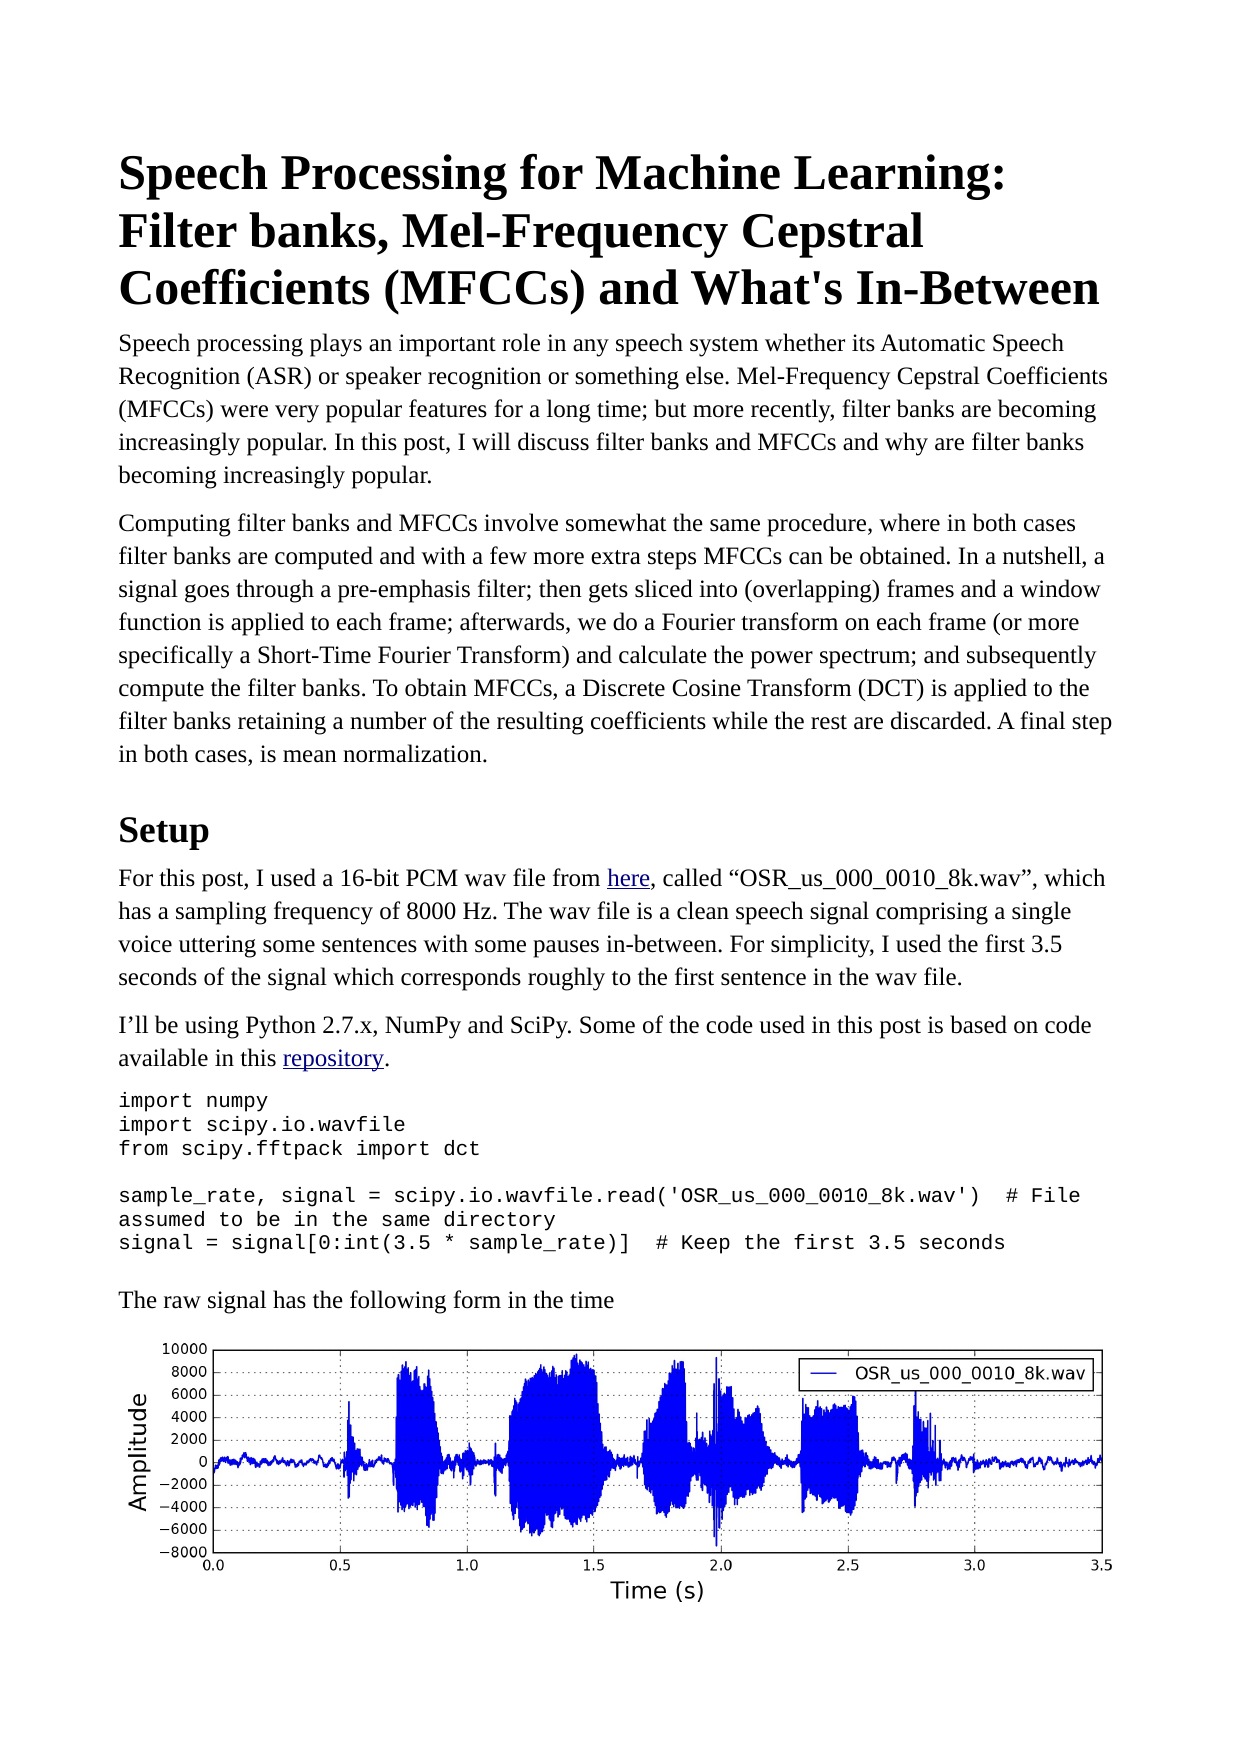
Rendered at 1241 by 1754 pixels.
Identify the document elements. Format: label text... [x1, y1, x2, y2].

text import scipy.io.wavfile [118, 1114, 1122, 1138]
text I’ll be using Python 2.7.x, NumPy and SciPy. Some of the code used in this post is based on code available in this repository. [118, 1010, 1122, 1071]
text import numpy [118, 1090, 1122, 1114]
text from scipy.fftpack import dct [118, 1138, 1122, 1161]
text signal = signal[0:int(3.5 * sample_rate)] # Keep the first 3.5 seconds [118, 1232, 1122, 1256]
text For this post, I used a 16-bit PCM wav file from here, called “OSR_us_000_0010_8k.wav”, which has a sampling frequency of 8000 Hz. The wav file is a clean speech signal comprising a single voice uttering some sentences with some pauses in-between. For simplicity, I used the first 3.5 seconds of the signal which corresponds roughly to the first sentence in the wav file. [118, 863, 1122, 991]
text Computing filter banks and MFCCs involve somewhat the same procedure, where in both cases filter banks are computed and with a few more extra steps MFCCs can be obtained. In a nutshell, a signal goes through a pre-emphasis filter; then gets sliced into (overlapping) frames and a window function is applied to each frame; afterwards, we do a Fourier transform on each frame (or more specifically a Short-Time Fourier Transform) and calculate the power spectrum; and subsequently compute the filter banks. To obtain MFCCs, a Discrete Cosine Transform (DCT) is applied to the filter banks retaining a number of the resulting coefficients while the rest are discarded. A final step in both cases, is mean normalization. [118, 508, 1122, 768]
subtitle Setup [118, 807, 1122, 851]
text Speech processing plays an important role in any speech system whether its Automatic Speech Recognition (ASR) or speaker recognition or something else. Mel-Frequency Cepstral Coefficients (MFCCs) were very popular features for a long time; but more recently, filter banks are becoming increasingly popular. In this post, I will discuss filter banks and MFCCs and why are filter banks becoming increasingly popular. [118, 328, 1122, 489]
picture [118, 1332, 1123, 1613]
text The raw signal has the following form in the time [118, 1285, 1122, 1314]
text sample_rate, signal = scipy.io.wavfile.read('OSR_us_000_0010_8k.wav') # File assumed to be in the same directory [118, 1185, 1122, 1232]
subtitle Speech Processing for Machine Learning: Filter banks, Mel-Frequency Cepstral Coefficients (MFCCs) and What's In-Between [118, 143, 1122, 316]
